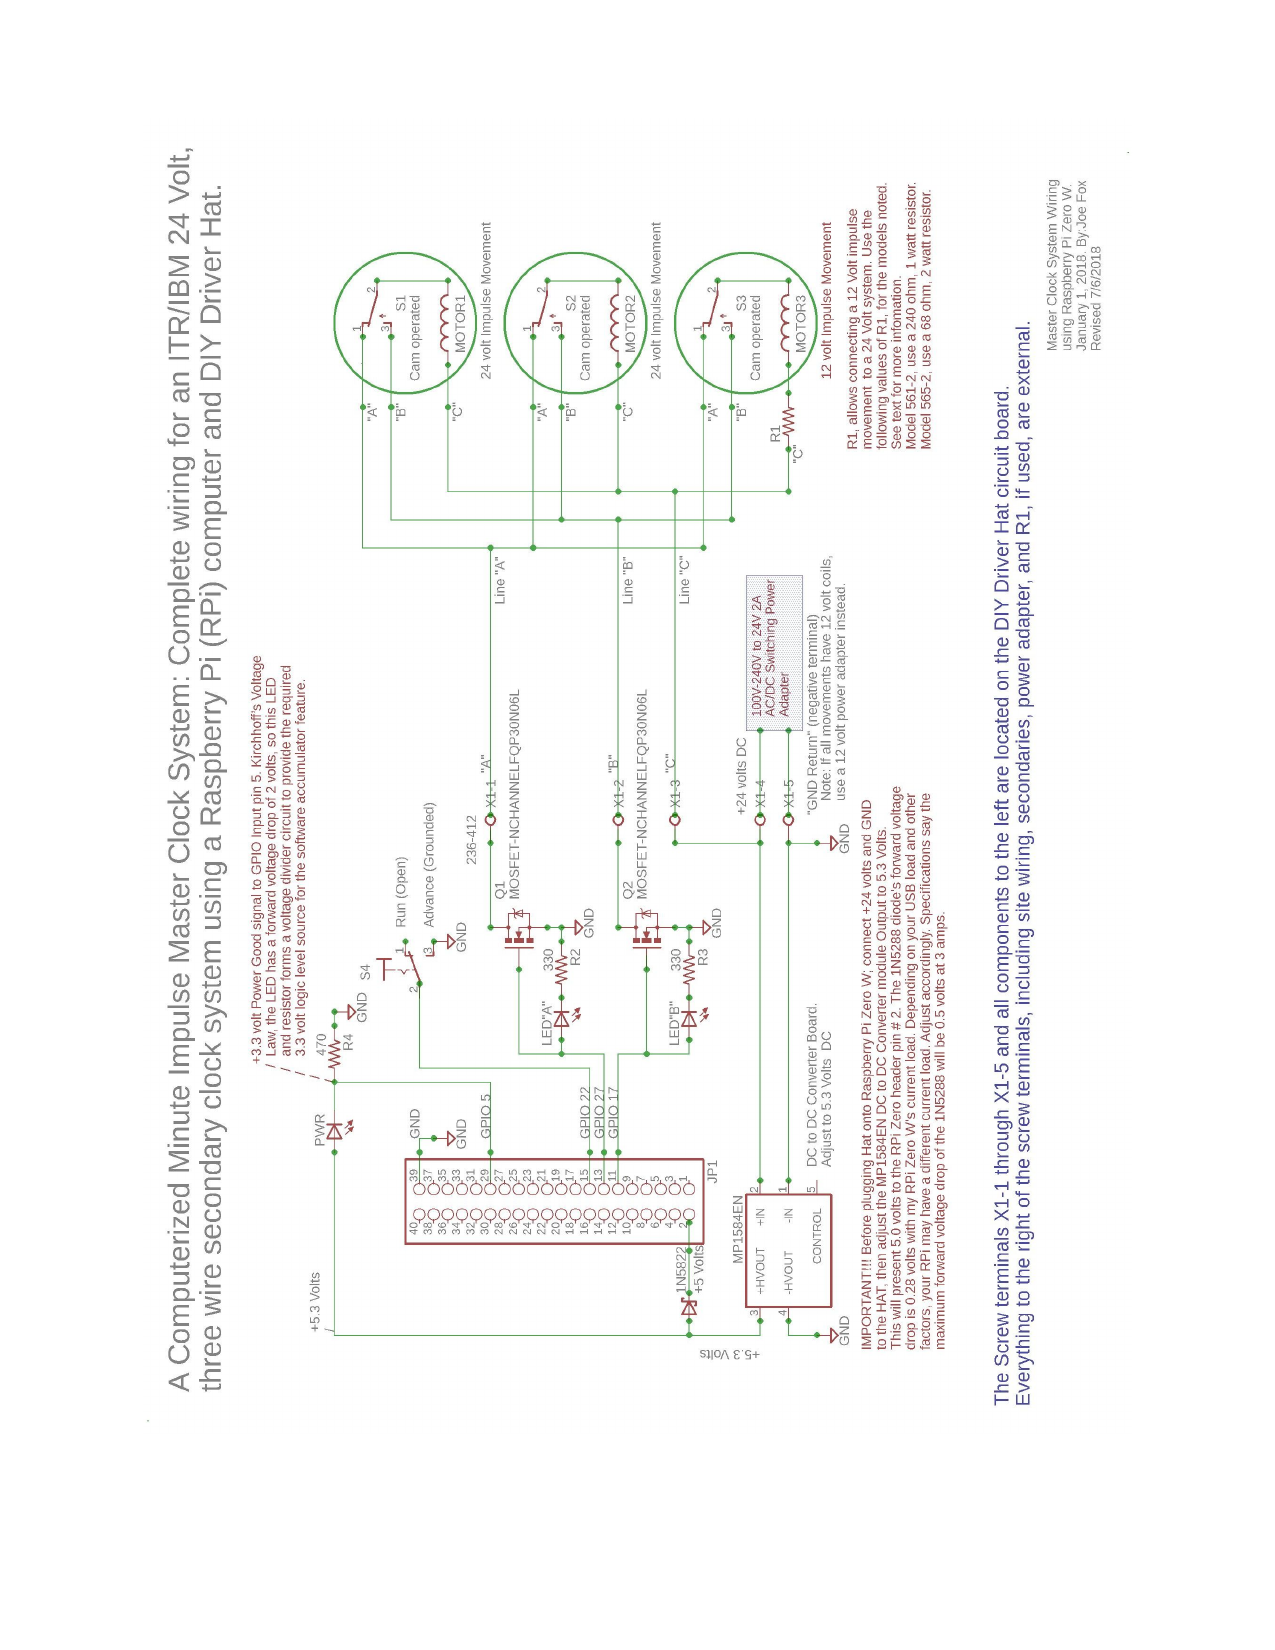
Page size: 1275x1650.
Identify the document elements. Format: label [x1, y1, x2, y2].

picture [142, 118, 1133, 1434]
